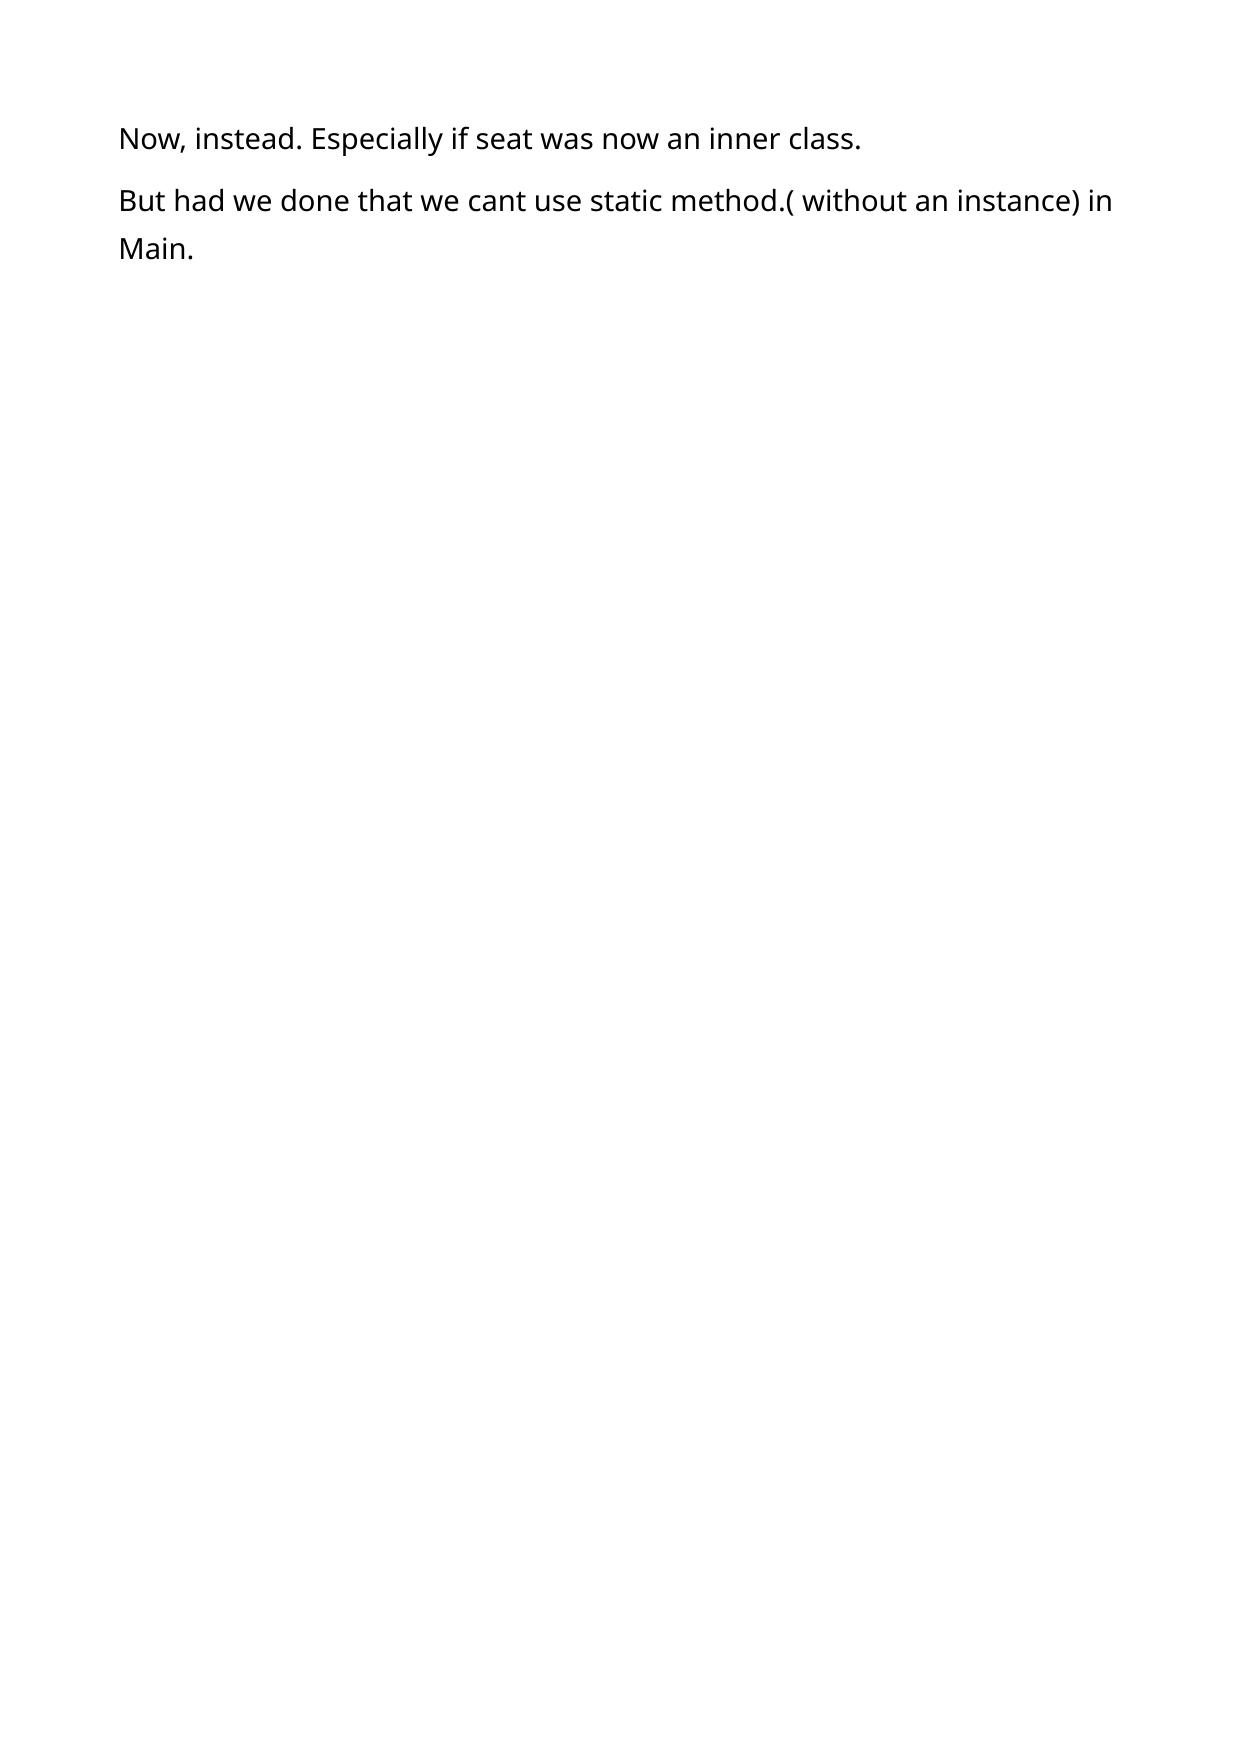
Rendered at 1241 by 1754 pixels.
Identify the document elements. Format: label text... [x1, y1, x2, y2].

text But had we done that we cant use static method.( without an instance) in Main. [118, 180, 1122, 268]
text Now, instead. Especially if seat was now an inner class. [118, 118, 1122, 158]
